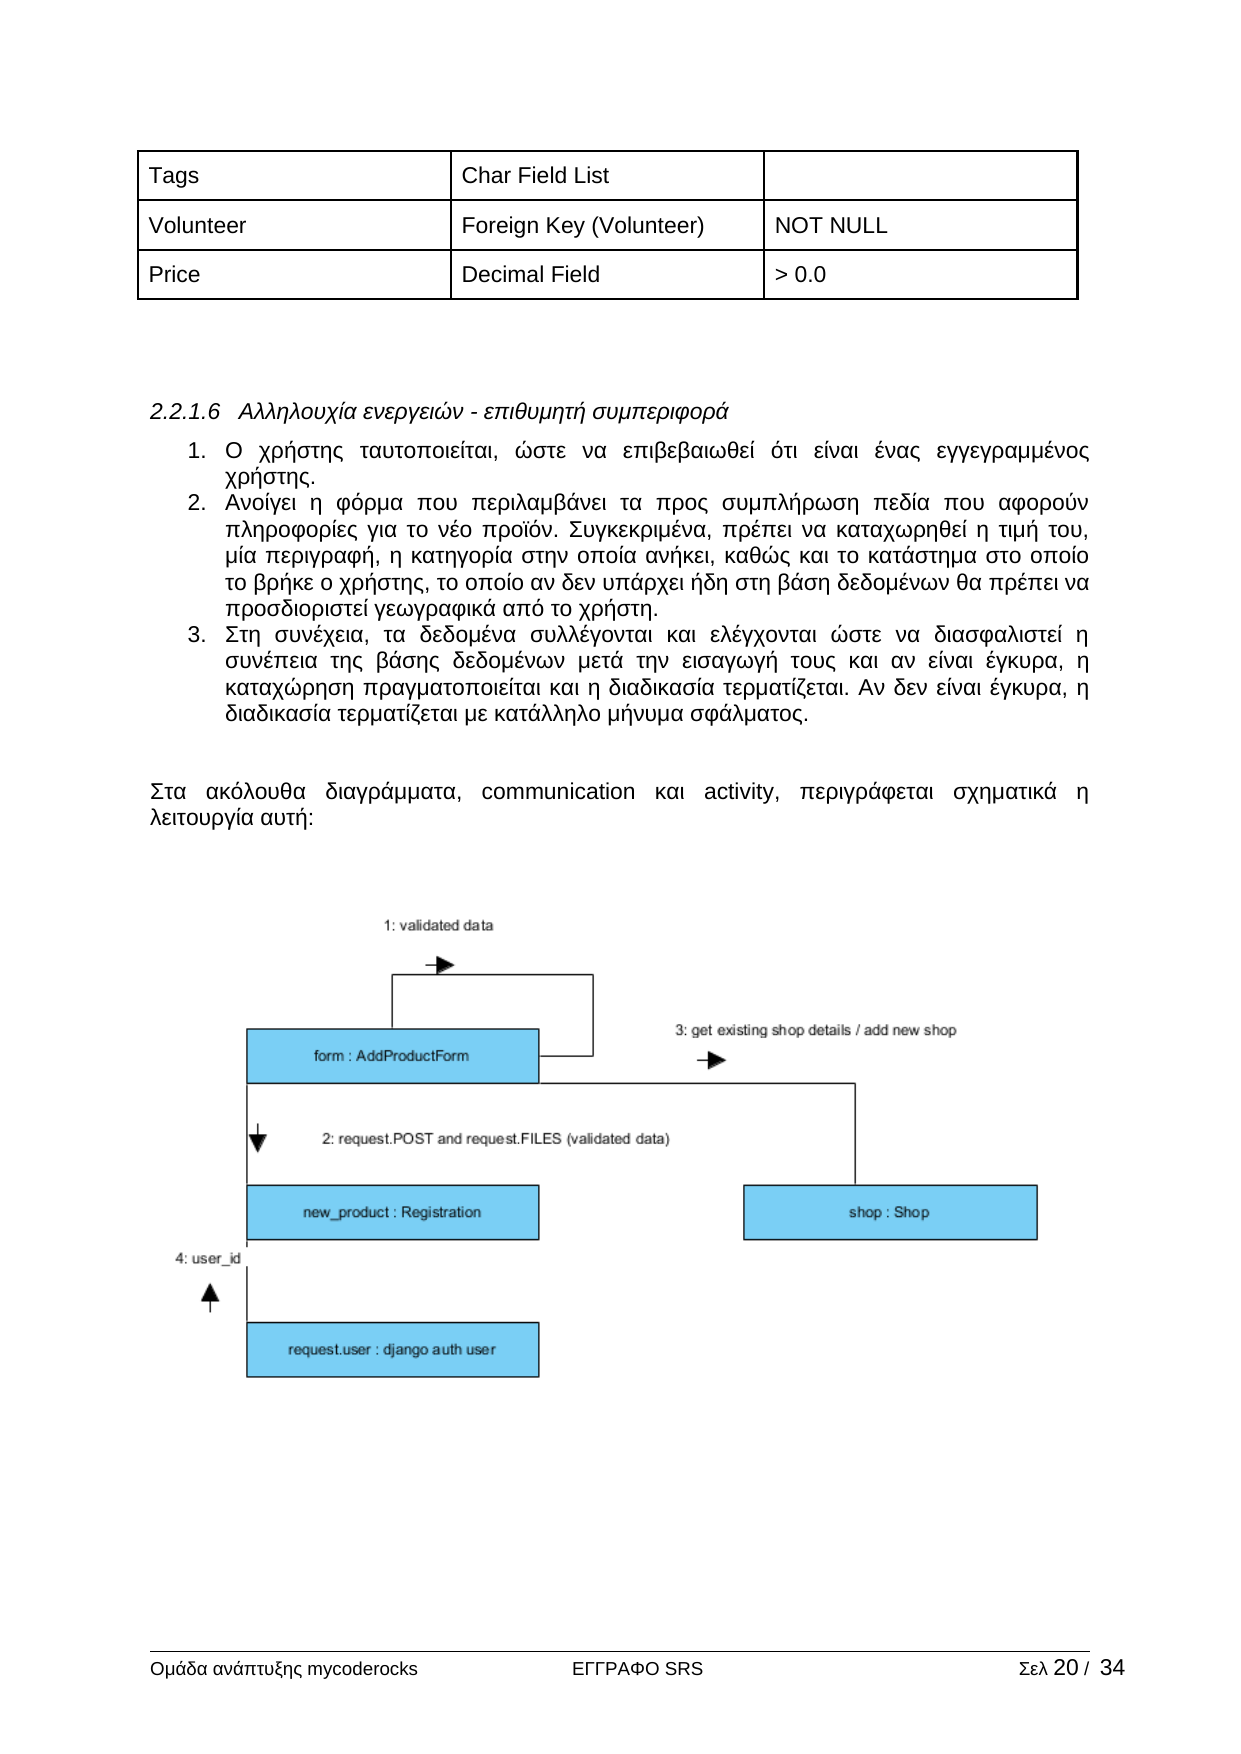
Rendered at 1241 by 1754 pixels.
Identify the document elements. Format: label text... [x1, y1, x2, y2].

picture [150, 879, 1091, 1424]
table_cell > 0.0 [765, 251, 1076, 298]
table_cell Price [139, 251, 450, 298]
text Στα ακόλουθα διαγράμματα, communication και activity, περιγράφεται σχηματικά η λειτουργία αυτή: [150, 778, 1090, 831]
table_cell NOT NULL [765, 201, 1076, 248]
table_cell Volunteer [139, 201, 450, 248]
subtitle 2.2.1.6 Αλληλουχία ενεργειών - επιθυμητή συμπεριφορά [150, 398, 1090, 424]
table_cell Char Field List [452, 152, 763, 199]
table_cell Foreign Key (Volunteer) [452, 201, 763, 248]
table_cell Decimal Field [452, 251, 763, 298]
list Ανοίγει η φόρμα που περιλαμβάνει τα προς συμπλήρωση πεδία που αφορούν πληροφορίες για το νέο προϊόν. Συγκεκριμένα, πρέπει να καταχωρηθεί η τιμή του, μία περιγραφή, η κατηγορία στην οποία ανήκει, καθώς και το κατάστημα στο οποίο το βρήκε ο χρήστης, το οποίο αν δεν υπάρχει ήδη στη βάση δεδομένων θα πρέπει να προσδιοριστεί γεωγραφικά από το χρήστη. [187, 489, 1090, 621]
table_cell Tags [139, 152, 450, 199]
list Ο χρήστης ταυτοποιείται, ώστε να επιβεβαιωθεί ότι είναι ένας εγγεγραμμένος χρήστης. [187, 437, 1090, 489]
table_cell [765, 152, 1076, 199]
list Στη συνέχεια, τα δεδομένα συλλέγονται και ελέγχονται ώστε να διασφαλιστεί η συνέπεια της βάσης δεδομένων μετά την εισαγωγή τους και αν είναι έγκυρα, η καταχώρηση πραγματοποιείται και η διαδικασία τερματίζεται. Αν δεν είναι έγκυρα, η διαδικασία τερματίζεται με κατάλληλο μήνυμα σφάλματος. [187, 621, 1090, 727]
